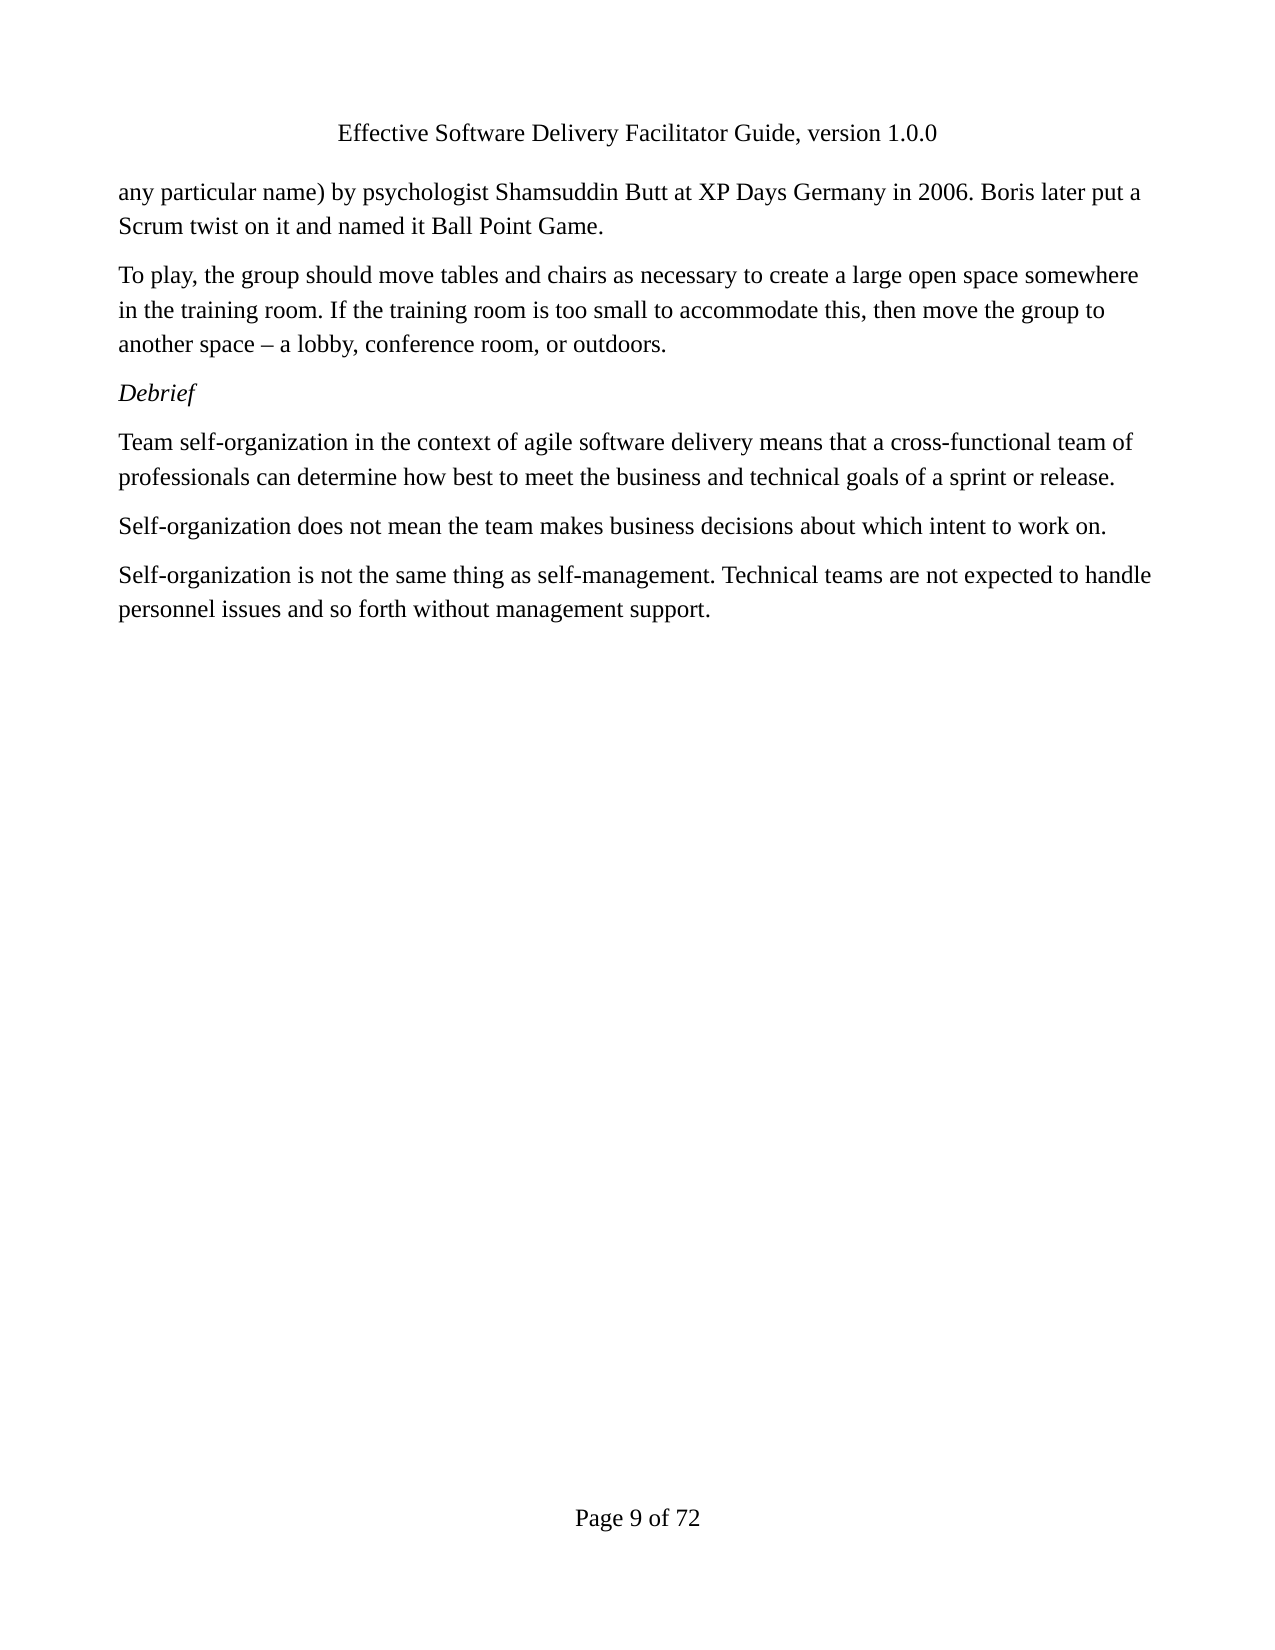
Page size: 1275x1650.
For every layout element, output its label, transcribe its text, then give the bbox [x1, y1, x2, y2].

text Team self-organization in the context of agile software delivery means that a cross-functional team of professionals can determine how best to meet the business and technical goals of a sprint or release. [118, 427, 1157, 491]
text Debrief [118, 378, 1157, 407]
text Self-organization does not mean the team makes business decisions about which intent to work on. [118, 511, 1157, 540]
text any particular name) by psychologist Shamsuddin Butt at XP Days Germany in 2006. Boris later put a Scrum twist on it and named it Ball Point Game. [118, 177, 1157, 240]
text Self-organization is not the same thing as self-management. Technical teams are not expected to handle personnel issues and so forth without management support. [118, 560, 1157, 623]
text To play, the group should move tables and chairs as necessary to create a large open space somewhere in the training room. If the training room is too small to accommodate this, then move the group to another space – a lobby, conference room, or outdoors. [118, 260, 1157, 358]
